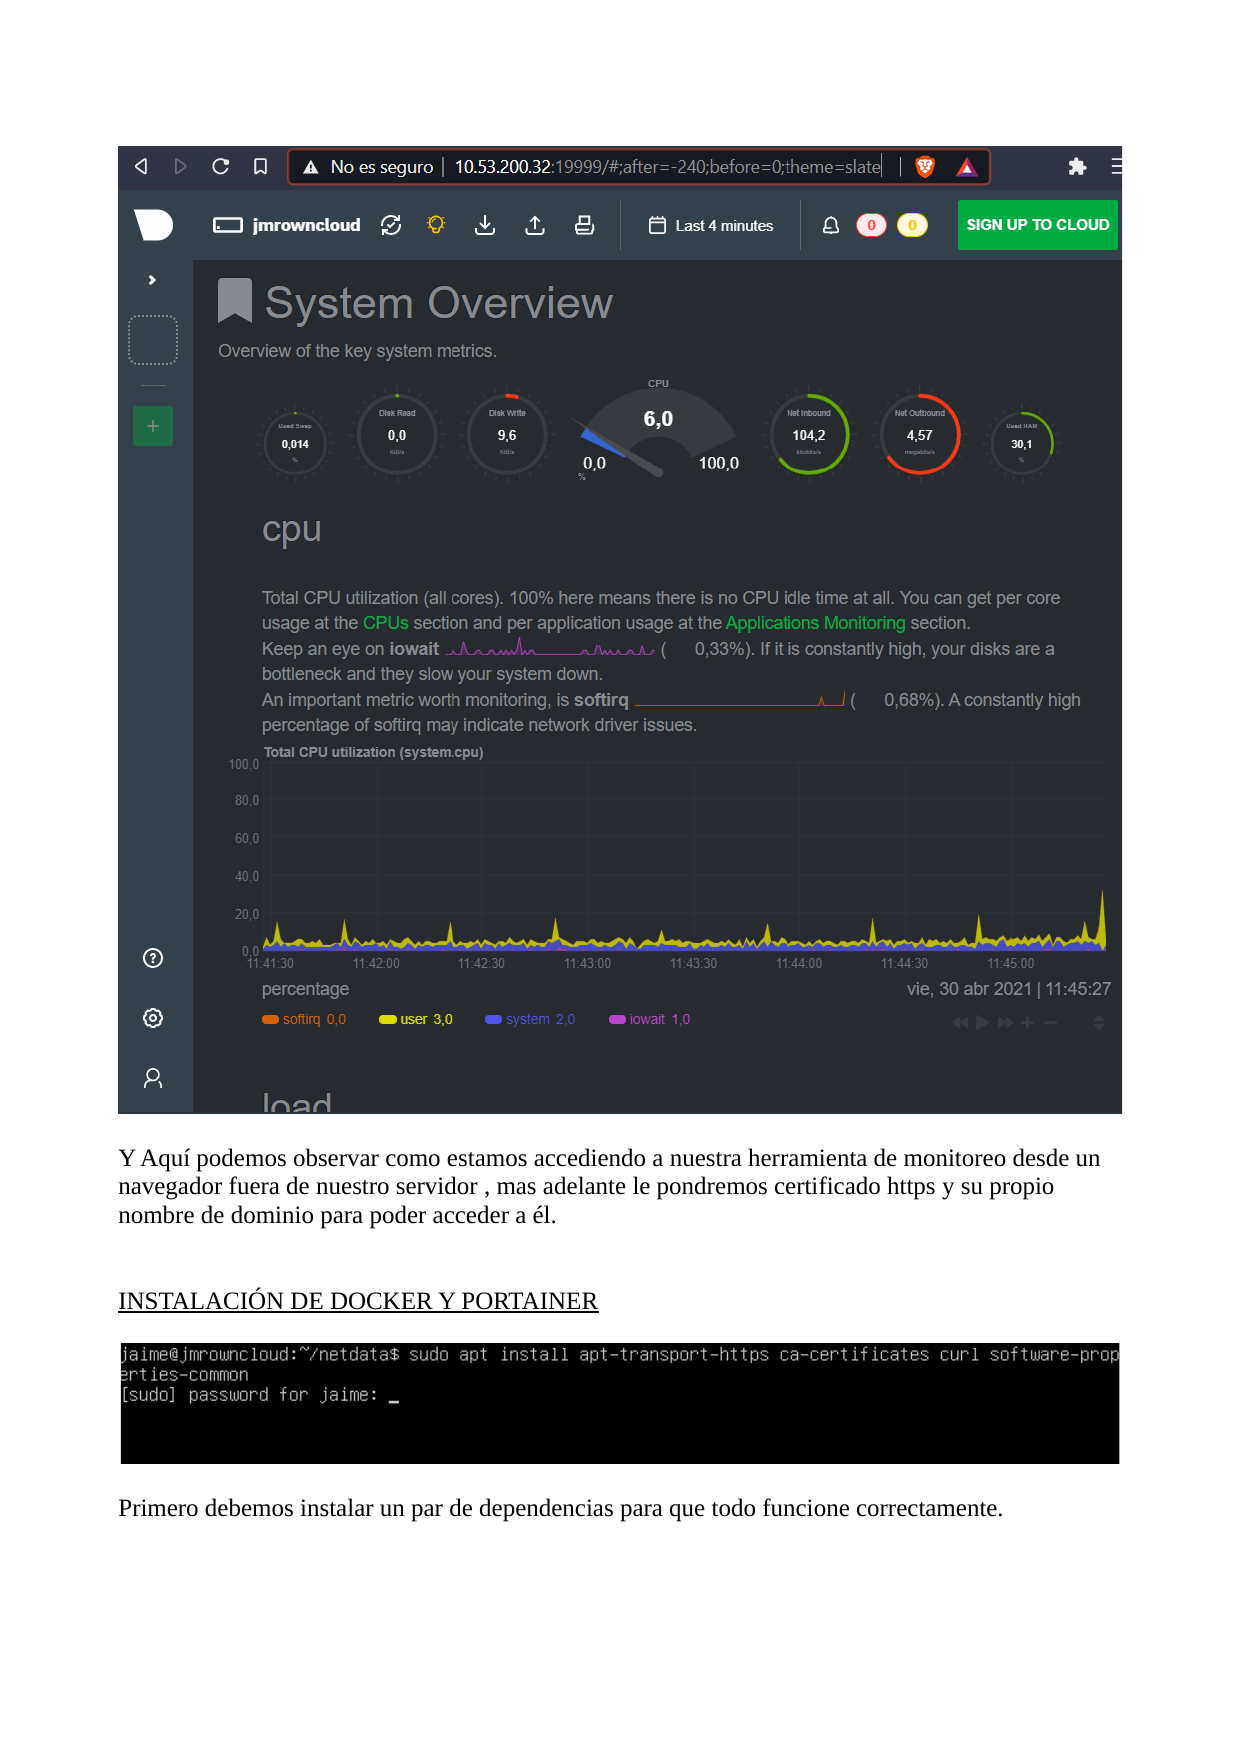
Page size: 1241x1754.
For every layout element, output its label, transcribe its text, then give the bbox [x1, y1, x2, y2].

text Primero debemos instalar un par de dependencias para que todo funcione correctamente. [118, 1493, 1122, 1521]
text Y Aquí podemos observar como estamos accediendo a nuestra herramienta de monitoreo desde un navegador fuera de nuestro servidor , mas adelante le pondremos certificado https y su propio nombre de dominio para poder acceder a él. [118, 1143, 1122, 1229]
picture [118, 146, 1123, 1114]
text INSTALACIÓN DE DOCKER Y PORTAINER [118, 1286, 1122, 1315]
picture [120, 1343, 1120, 1464]
